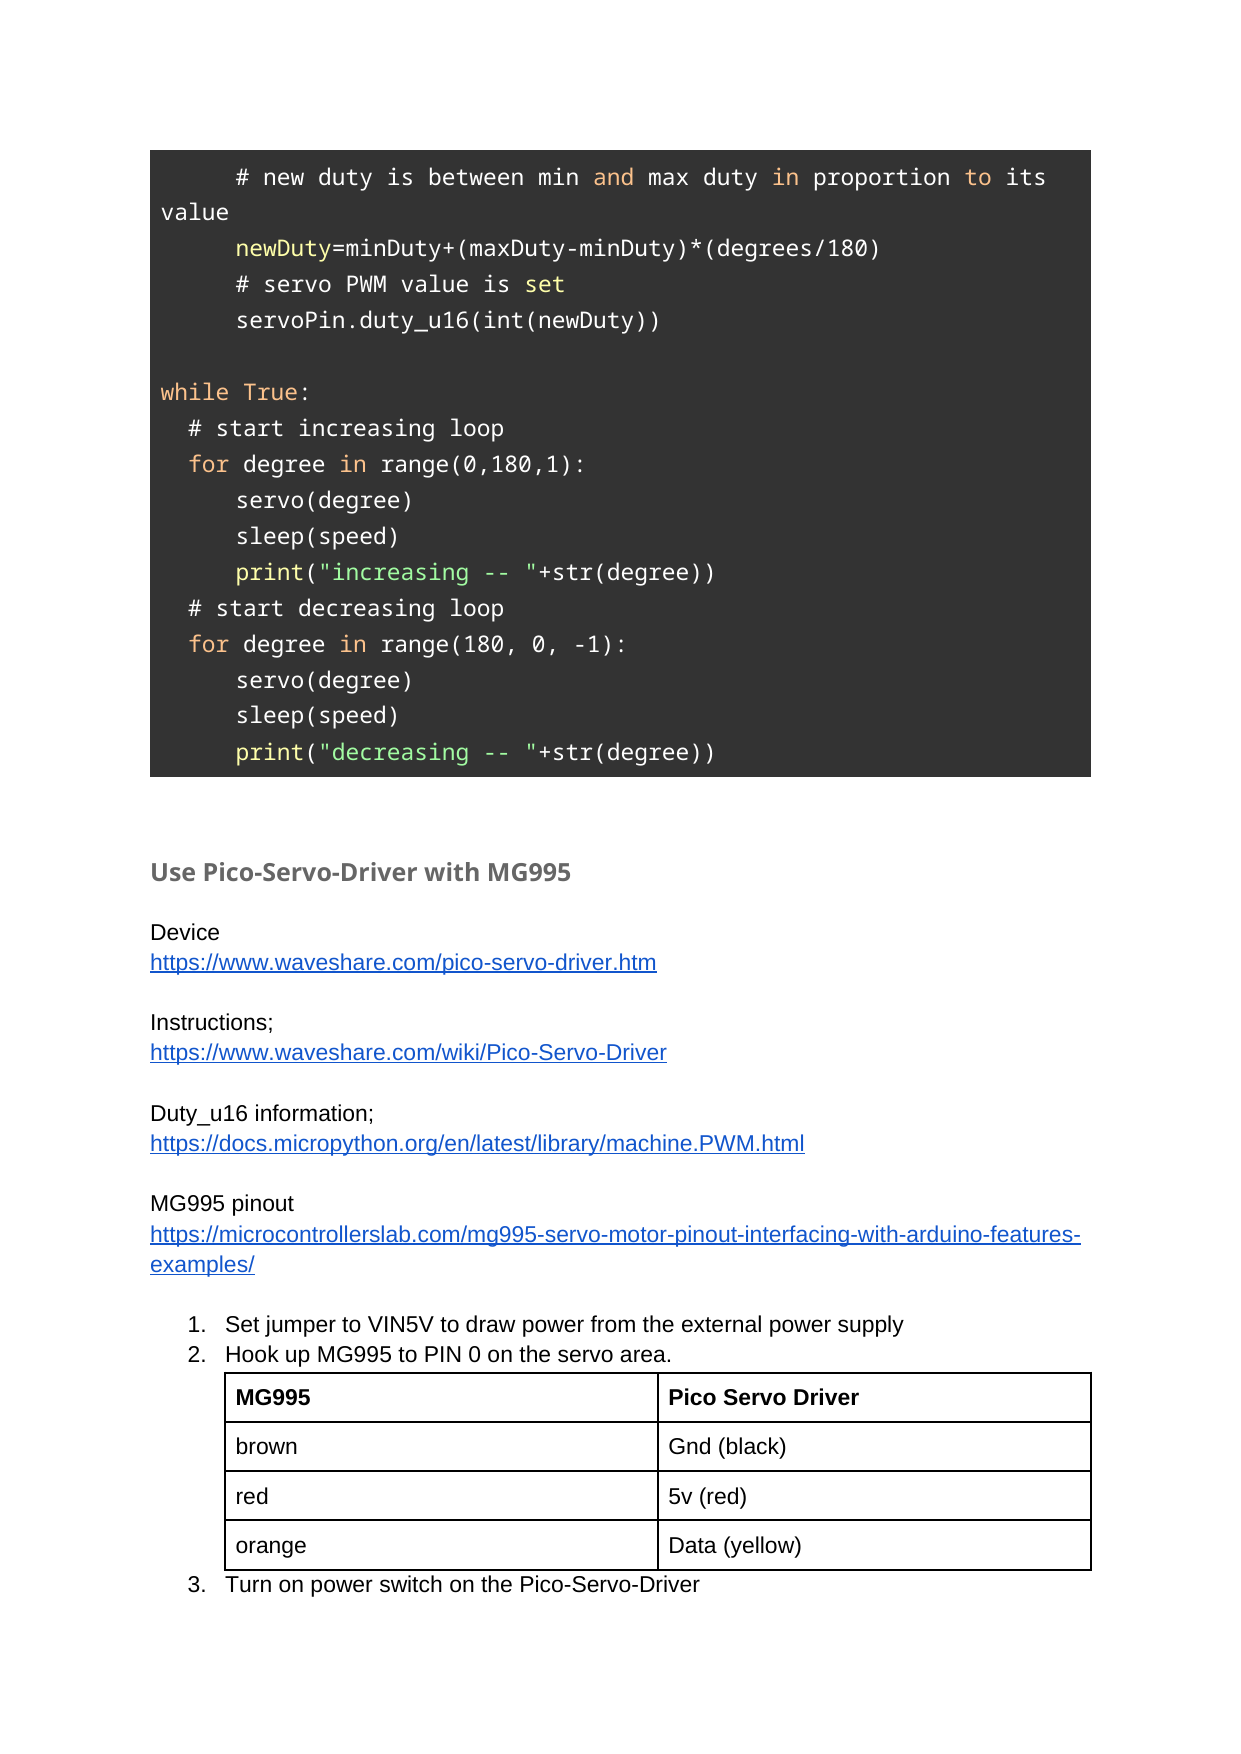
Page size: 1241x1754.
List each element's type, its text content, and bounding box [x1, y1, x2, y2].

table_header MG995 [226, 1374, 657, 1421]
list Hook up MG995 to PIN 0 on the servo area. [187, 1341, 1090, 1368]
text Device [150, 918, 1090, 945]
table_header Pico Servo Driver [659, 1374, 1090, 1421]
list Set jumper to VIN5V to draw power from the external power supply [187, 1311, 1090, 1337]
text Duty_u16 information; [150, 1100, 1090, 1126]
subtitle Use Pico-Servo-Driver with MG995 [150, 854, 1090, 888]
table_cell 5v (red) [659, 1472, 1090, 1519]
list Turn on power switch on the Pico-Servo-Driver [187, 1571, 1090, 1597]
text Instructions; [150, 1009, 1090, 1035]
table_cell Gnd (black) [659, 1423, 1090, 1470]
text https://www.waveshare.com/pico-servo-driver.htm [150, 949, 1090, 975]
text https://www.waveshare.com/wiki/Pico-Servo-Driver [150, 1039, 1090, 1066]
table_cell red [226, 1472, 657, 1519]
text https://microcontrollerslab.com/mg995-servo-motor-pinout-interfacing-with-arduino-features-examples/ [150, 1221, 1090, 1277]
table_cell brown [226, 1423, 657, 1470]
table_header # new duty is between min and max duty in proportion to its value newDuty=minDuty+(maxDuty-minDuty)*(degrees/180) # servo PWM value is set servoPin.duty_u16(int(newDuty)) while True: # start increasing loop for degree in range(0,180,1): servo(degree) sleep(speed) print("increasing -- "+str(degree)) # start decreasing loop for degree in range(180, 0, -1): servo(degree) sleep(speed) print("decreasing -- "+str(degree)) [150, 150, 1091, 777]
text MG995 pinout [150, 1190, 1090, 1217]
table_cell Data (yellow) [659, 1521, 1090, 1569]
table_cell orange [226, 1521, 657, 1569]
text https://docs.micropython.org/en/latest/library/machine.PWM.html [150, 1130, 1090, 1156]
